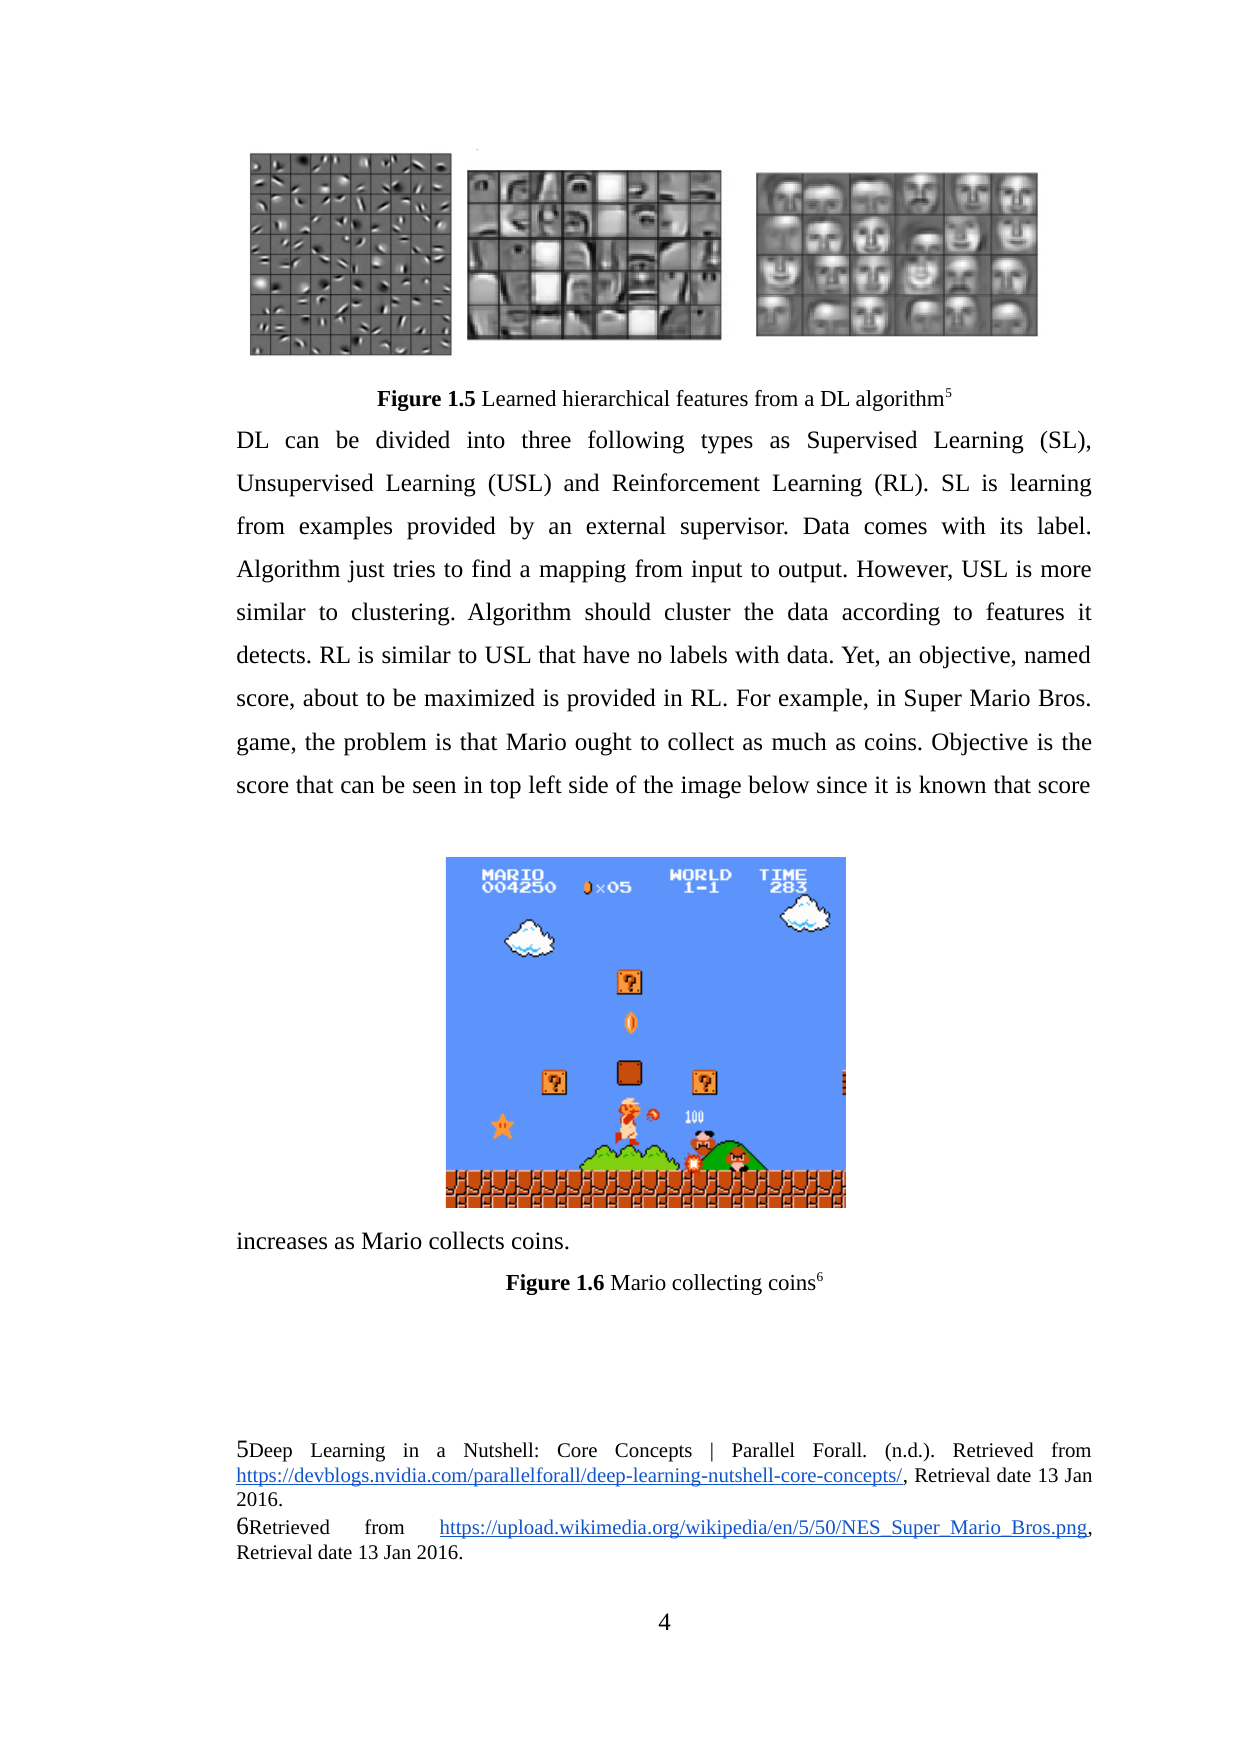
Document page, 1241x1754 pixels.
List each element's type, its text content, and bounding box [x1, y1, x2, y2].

text Deep Learning in a Nutshell: Core Concepts | Parallel Forall. (n.d.). Retrieved from https://devblogs.nvidia.com/parallelforall/deep-learning-nutshell-core-concepts/, Retrieval date 13 Jan 2016. [236, 1434, 1093, 1511]
text Figure 1.5 Learned hierarchical features from a DL algorithm [236, 191, 1093, 412]
text Retrieved from https://upload.wikimedia.org/wikipedia/en/5/50/NES_Super_Mario_Bros.png, Retrieval date 13 Jan 2016. [236, 1511, 1093, 1564]
text DL can be divided into three following types as Supervised Learning (SL), Unsupervised Learning (USL) and Reinforcement Learning (RL). SL is learning from examples provided by an external supervisor. Data comes with its label. Algorithm just tries to find a mapping from input to output. However, USL is more similar to clustering. Algorithm should cluster the data according to features it detects. RL is similar to USL that have no labels with data. Yet, an objective, named score, about to be maximized is provided in RL. For example, in Super Mario Bros. game, the problem is that Mario ought to collect as much as coins. Objective is the score that can be seen in top left side of the image below since it is known that score increases as Mario collects coins. [236, 425, 1093, 1255]
text Figure 1.6 Mario collecting coins [236, 1269, 1093, 1296]
picture [248, 147, 1043, 367]
picture [445, 857, 846, 1208]
